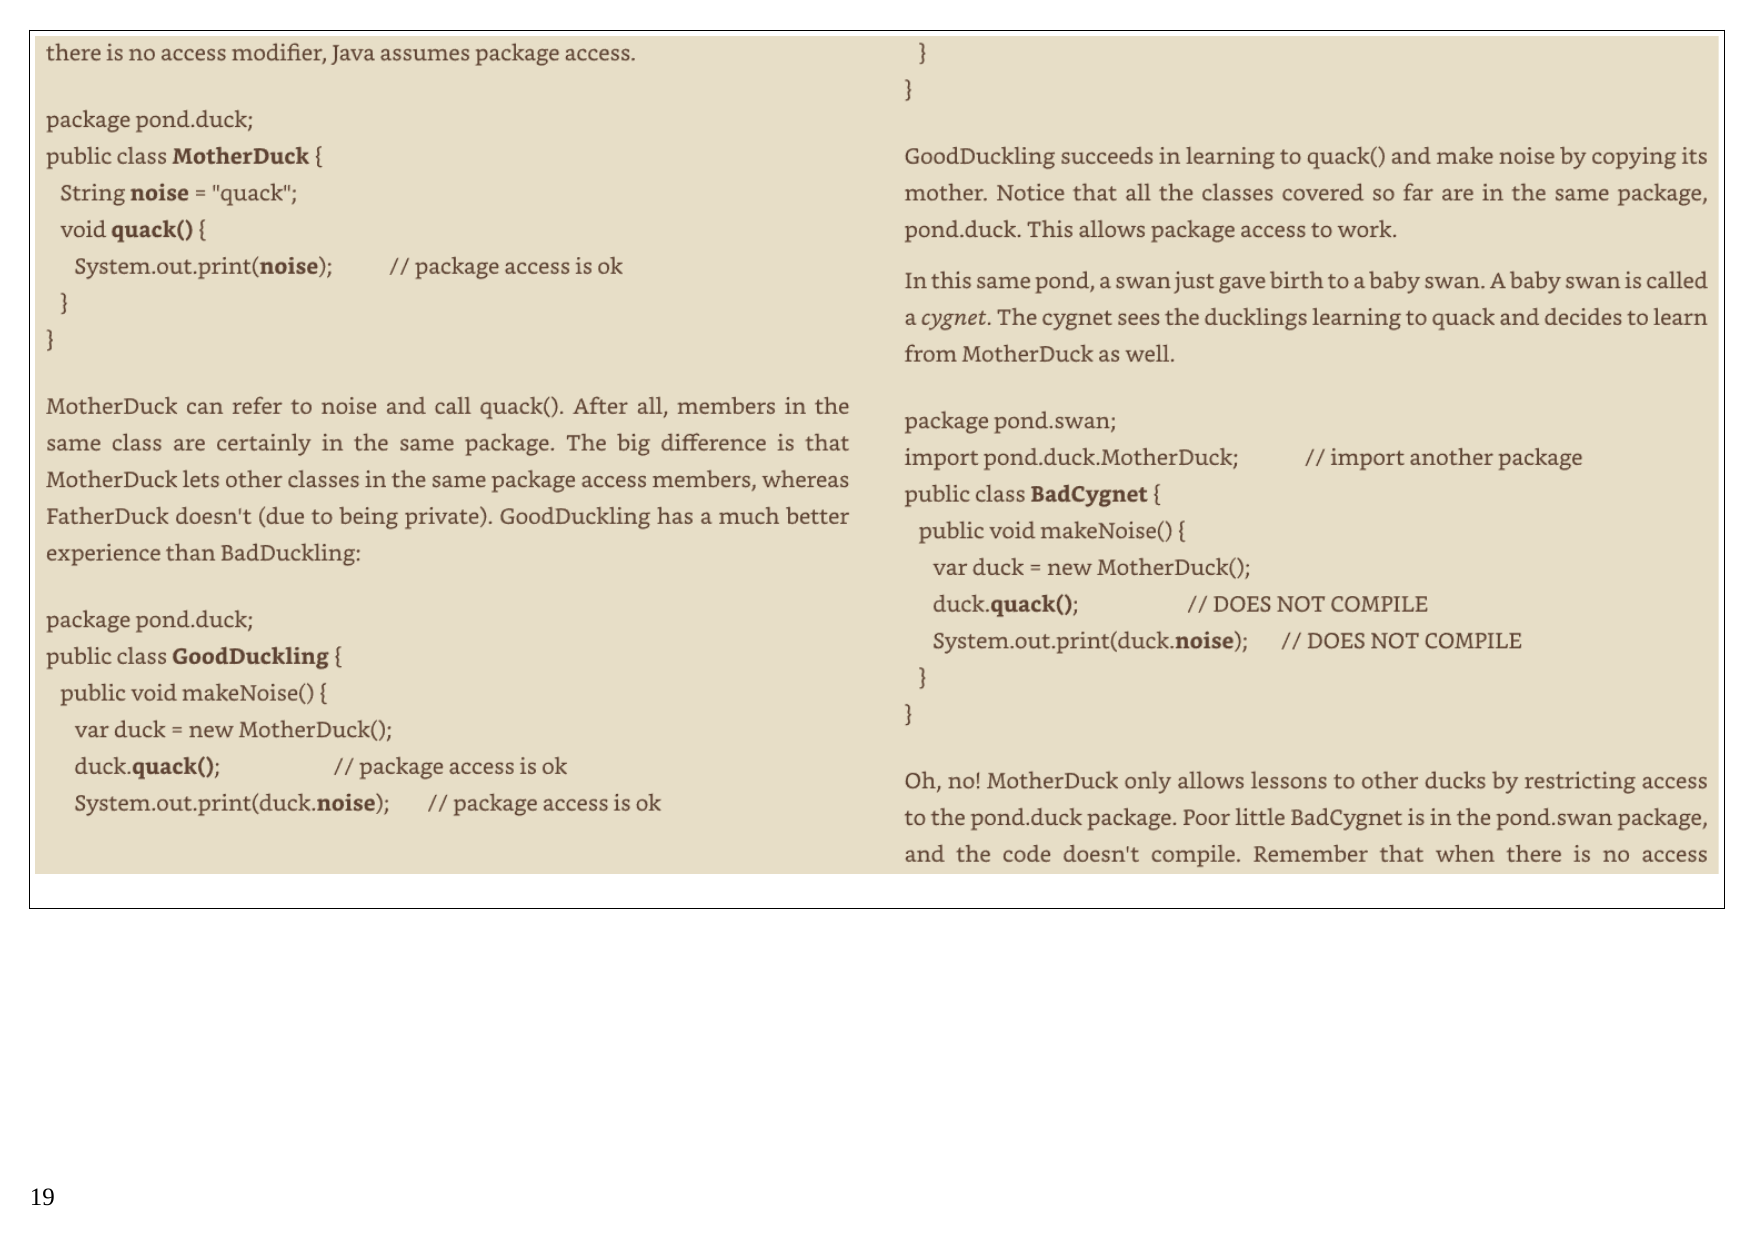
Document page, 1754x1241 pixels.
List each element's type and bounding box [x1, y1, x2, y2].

table_cell [30, 31, 1724, 908]
picture [35, 36, 1719, 874]
